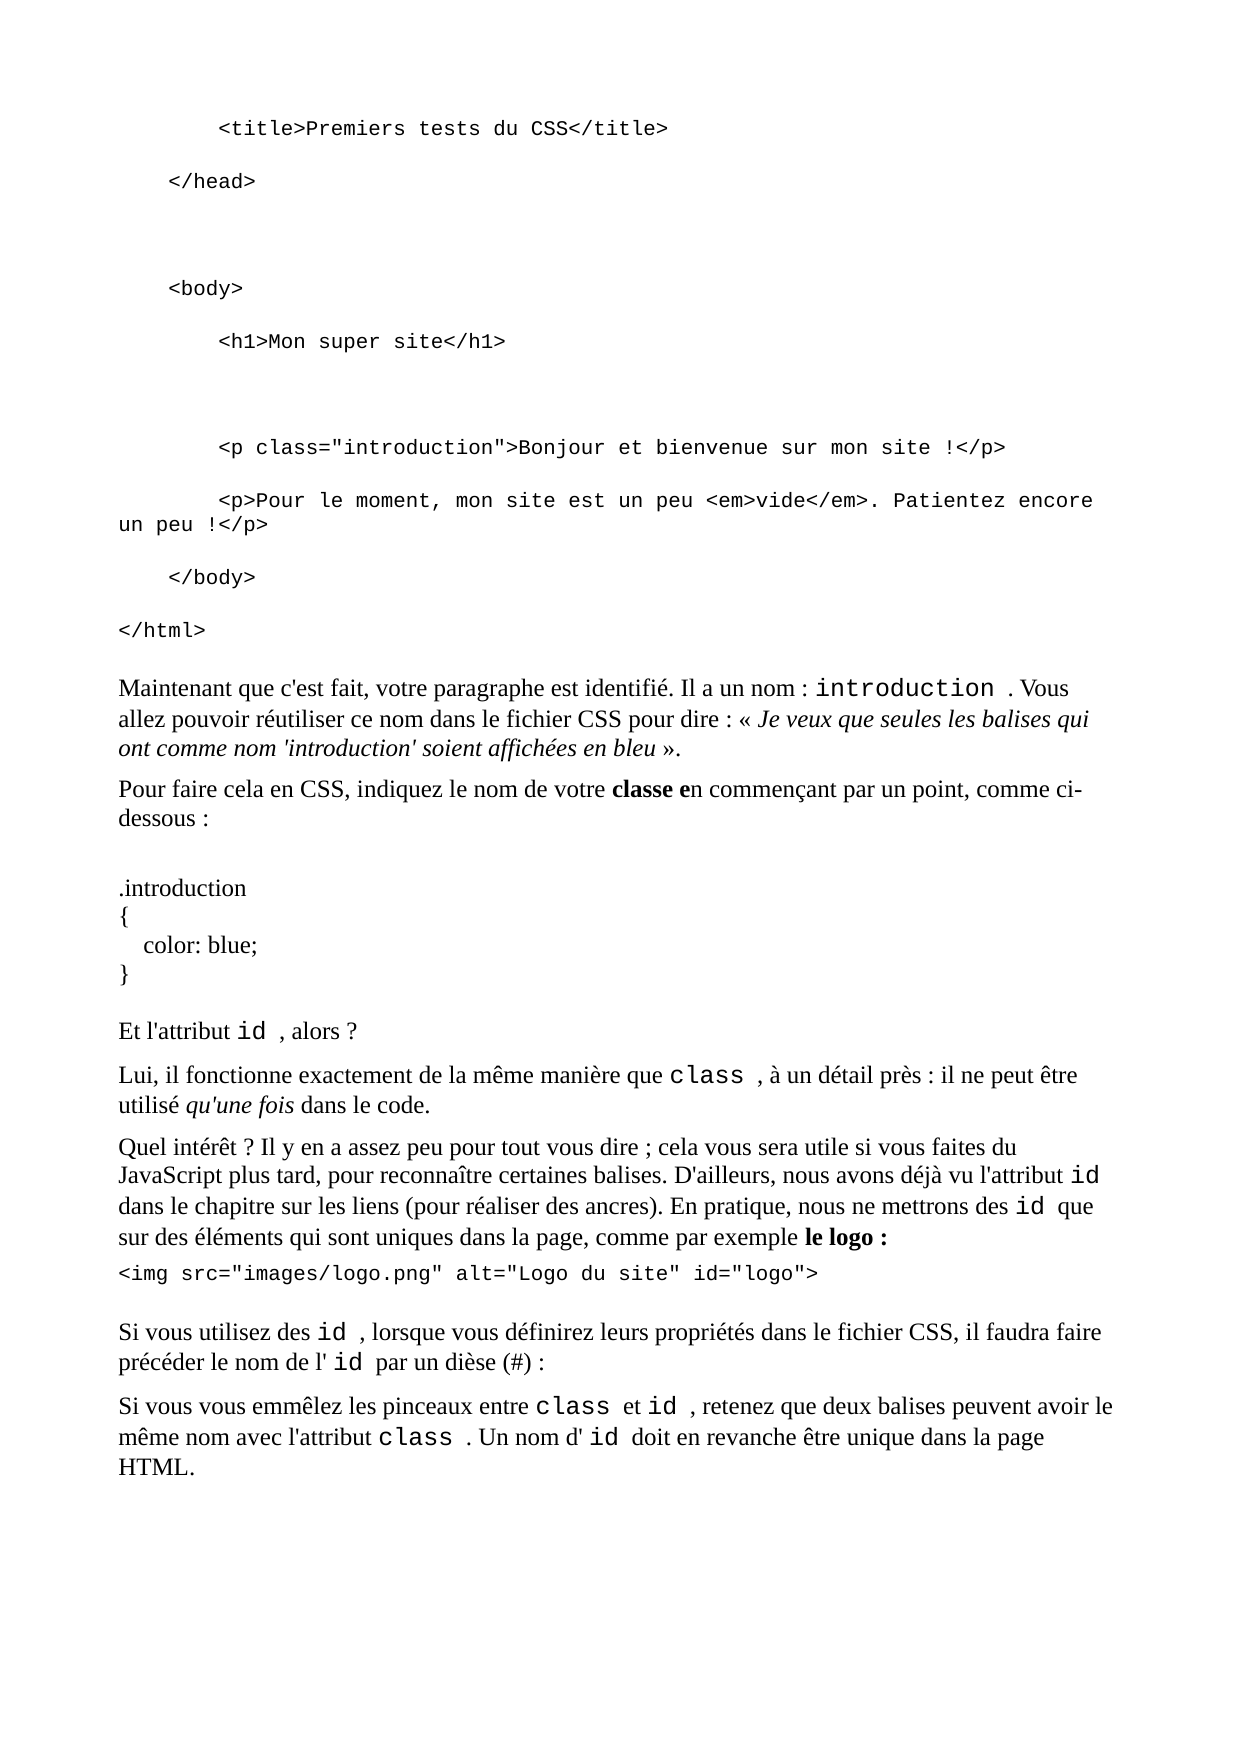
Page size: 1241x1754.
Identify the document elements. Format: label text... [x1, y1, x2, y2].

text .introduction [118, 873, 1122, 901]
text color: blue; [118, 930, 1122, 959]
text { [118, 901, 1122, 930]
text </head> [118, 171, 1122, 195]
text <h1>Mon super site</h1> [118, 331, 1122, 354]
text <body> [118, 277, 1122, 301]
text <p class="introduction">Bonjour et bienvenue sur mon site !</p> [118, 437, 1122, 461]
text <p>Pour le moment, mon site est un peu <em>vide</em>. Patientez encore un peu !</p> [118, 490, 1122, 537]
text Si vous utilisez des id , lorsque vous définirez leurs propriétés dans le fichier CSS, il faudra faire précéder le nom de l' id par un dièse (#) : [118, 1317, 1122, 1378]
text </html> [118, 620, 1122, 643]
text <title>Premiers tests du CSS</title> [118, 118, 1122, 142]
text Et l'attribut id , alors ? [118, 1016, 1122, 1047]
text </body> [118, 567, 1122, 590]
text Lui, il fonctionne exactement de la même manière que class , à un détail près : il ne peut être utilisé qu'une fois dans le code. [118, 1060, 1122, 1119]
text Quel intérêt ? Il y en a assez peu pour tout vous dire ; cela vous sera utile si vous faites du JavaScript plus tard, pour reconnaître certaines balises. D'ailleurs, nous avons déjà vu l'attribut id dans le chapitre sur les liens (pour réaliser des ancres). En pratique, nous ne mettrons des id que sur des éléments qui sont uniques dans la page, comme par exemple le logo : [118, 1132, 1122, 1251]
text Pour faire cela en CSS, indiquez le nom de votre classe en commençant par un point, comme ci-dessous : [118, 774, 1122, 831]
text <img src="images/logo.png" alt="Logo du site" id="logo"> [118, 1263, 1122, 1287]
text Si vous vous emmêlez les pinceaux entre class et id , retenez que deux balises peuvent avoir le même nom avec l'attribut class . Un nom d' id doit en revanche être unique dans la page HTML. [118, 1391, 1122, 1481]
text Maintenant que c'est fait, votre paragraphe est identifié. Il a un nom : introduction . Vous allez pouvoir réutiliser ce nom dans le fichier CSS pour dire : « Je veux que seules les balises qui ont comme nom 'introduction' soient affichées en bleu ». [118, 673, 1122, 761]
text } [118, 959, 1122, 988]
